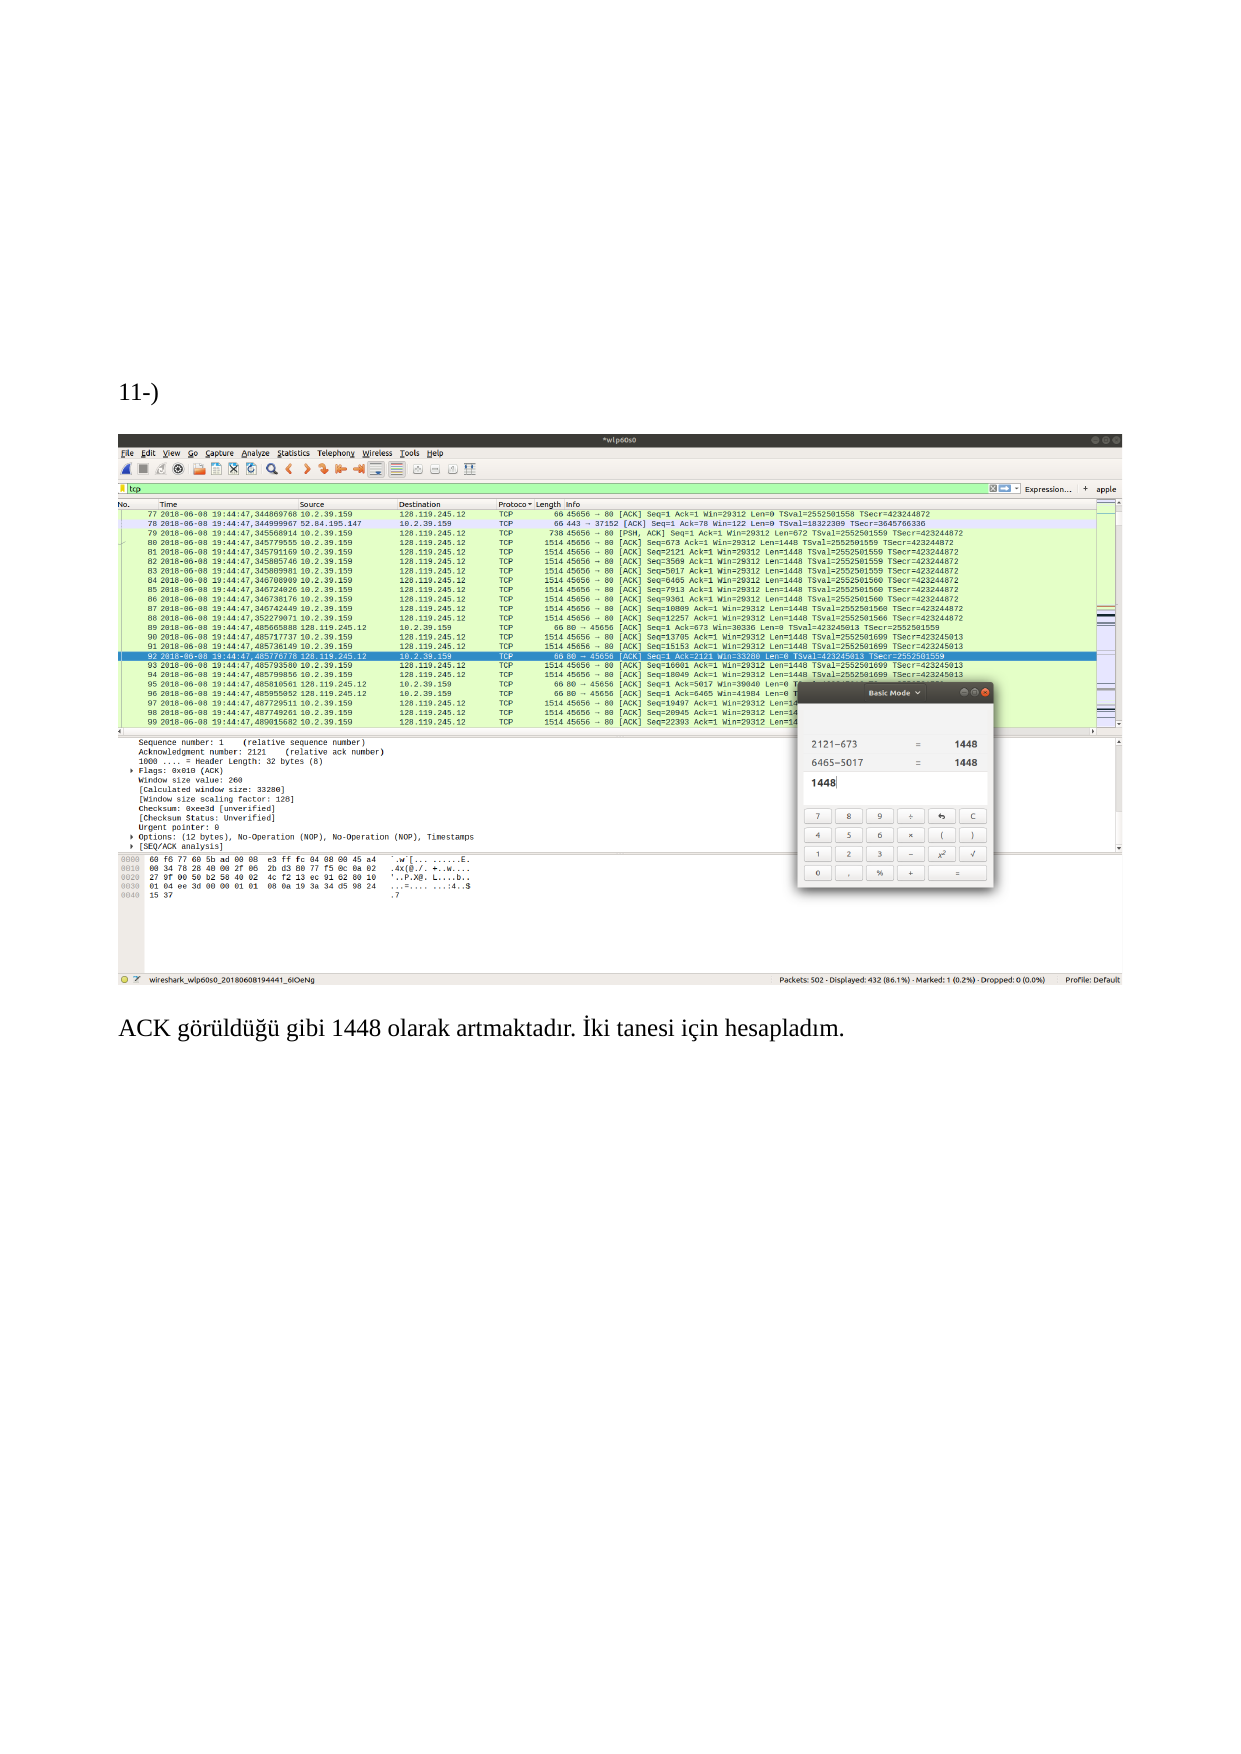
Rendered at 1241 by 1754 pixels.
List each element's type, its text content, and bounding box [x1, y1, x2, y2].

text ACK görüldüğü gibi 1448 olarak artmaktadır. İki tanesi için hesapladım. [118, 1013, 1122, 1042]
text 11-) [118, 377, 1122, 406]
picture [118, 434, 1123, 985]
